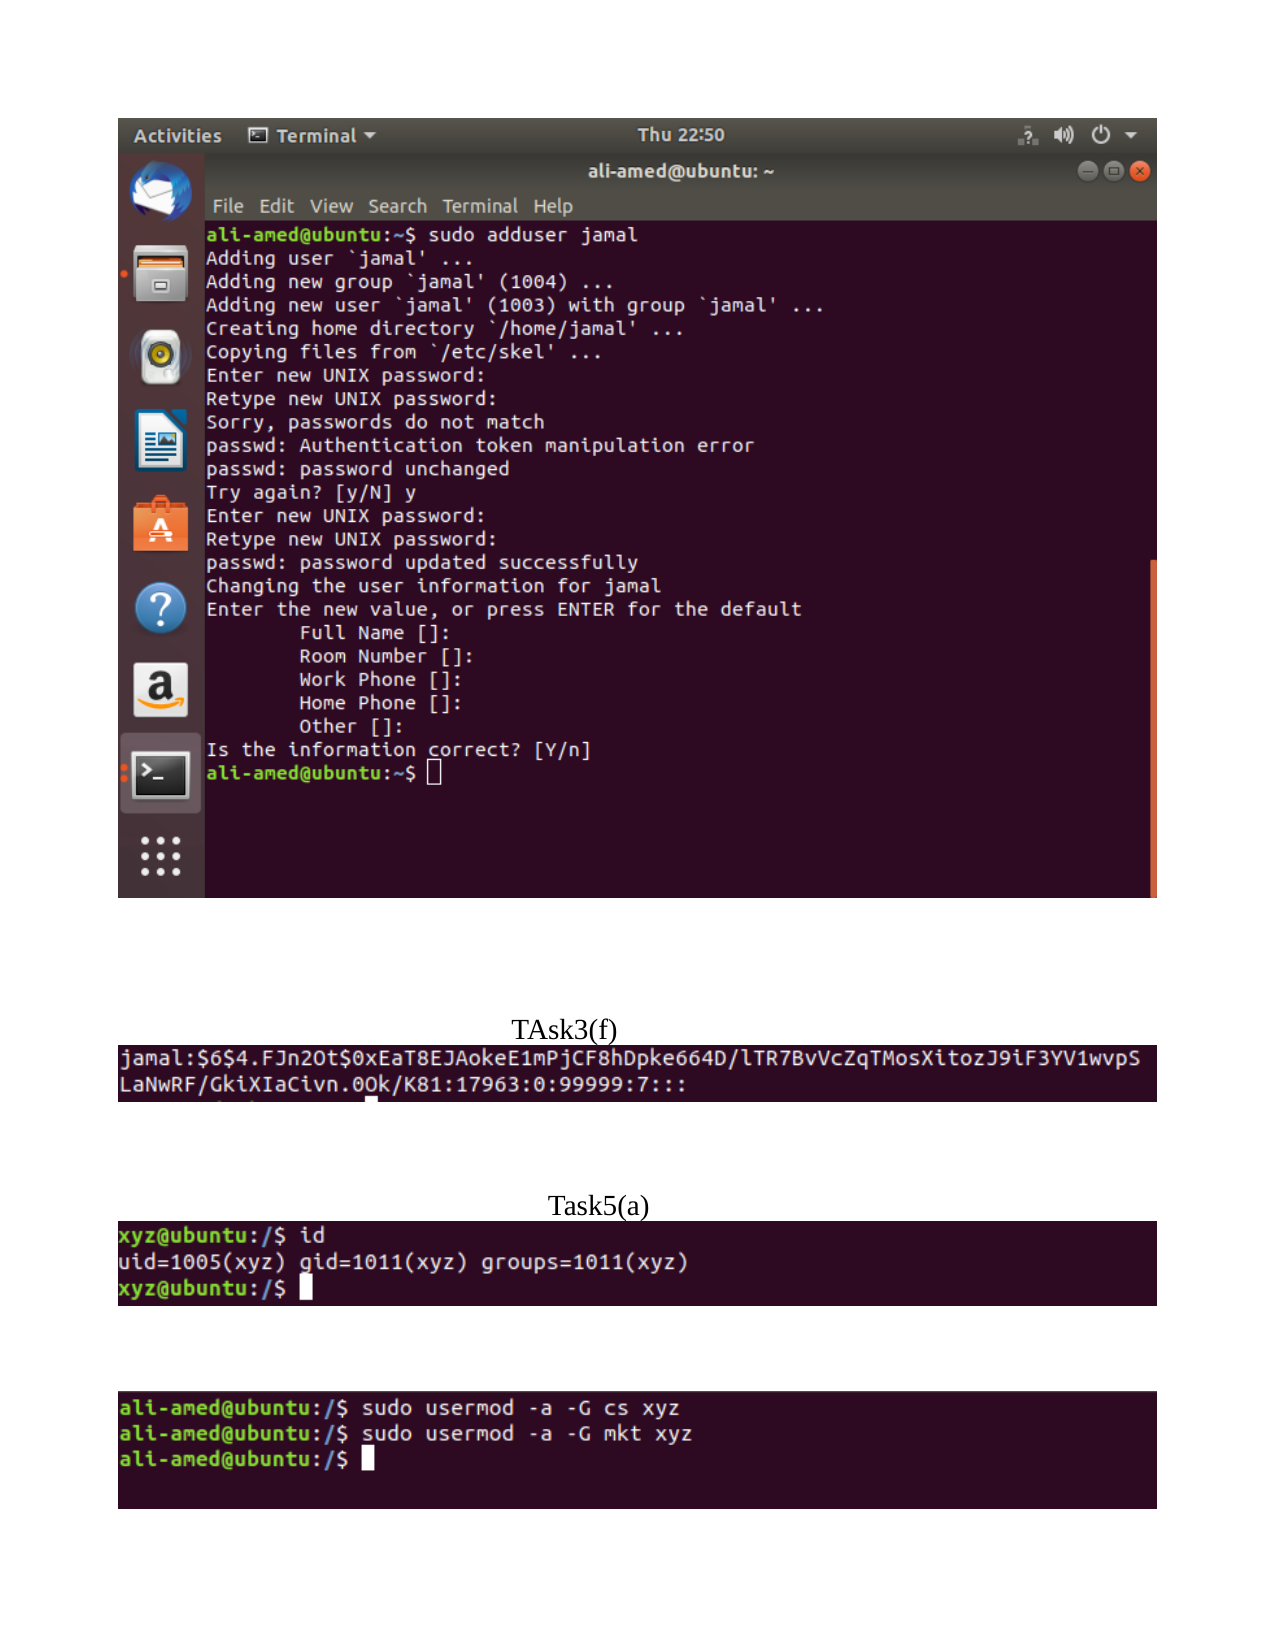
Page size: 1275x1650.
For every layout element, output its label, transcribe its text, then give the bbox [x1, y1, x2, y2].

text TAsk3(f) [118, 1012, 1157, 1045]
picture [118, 1045, 1157, 1102]
picture [118, 1391, 1157, 1509]
picture [118, 1221, 1157, 1306]
picture [118, 118, 1157, 898]
text Task5(a) [118, 1188, 1157, 1221]
